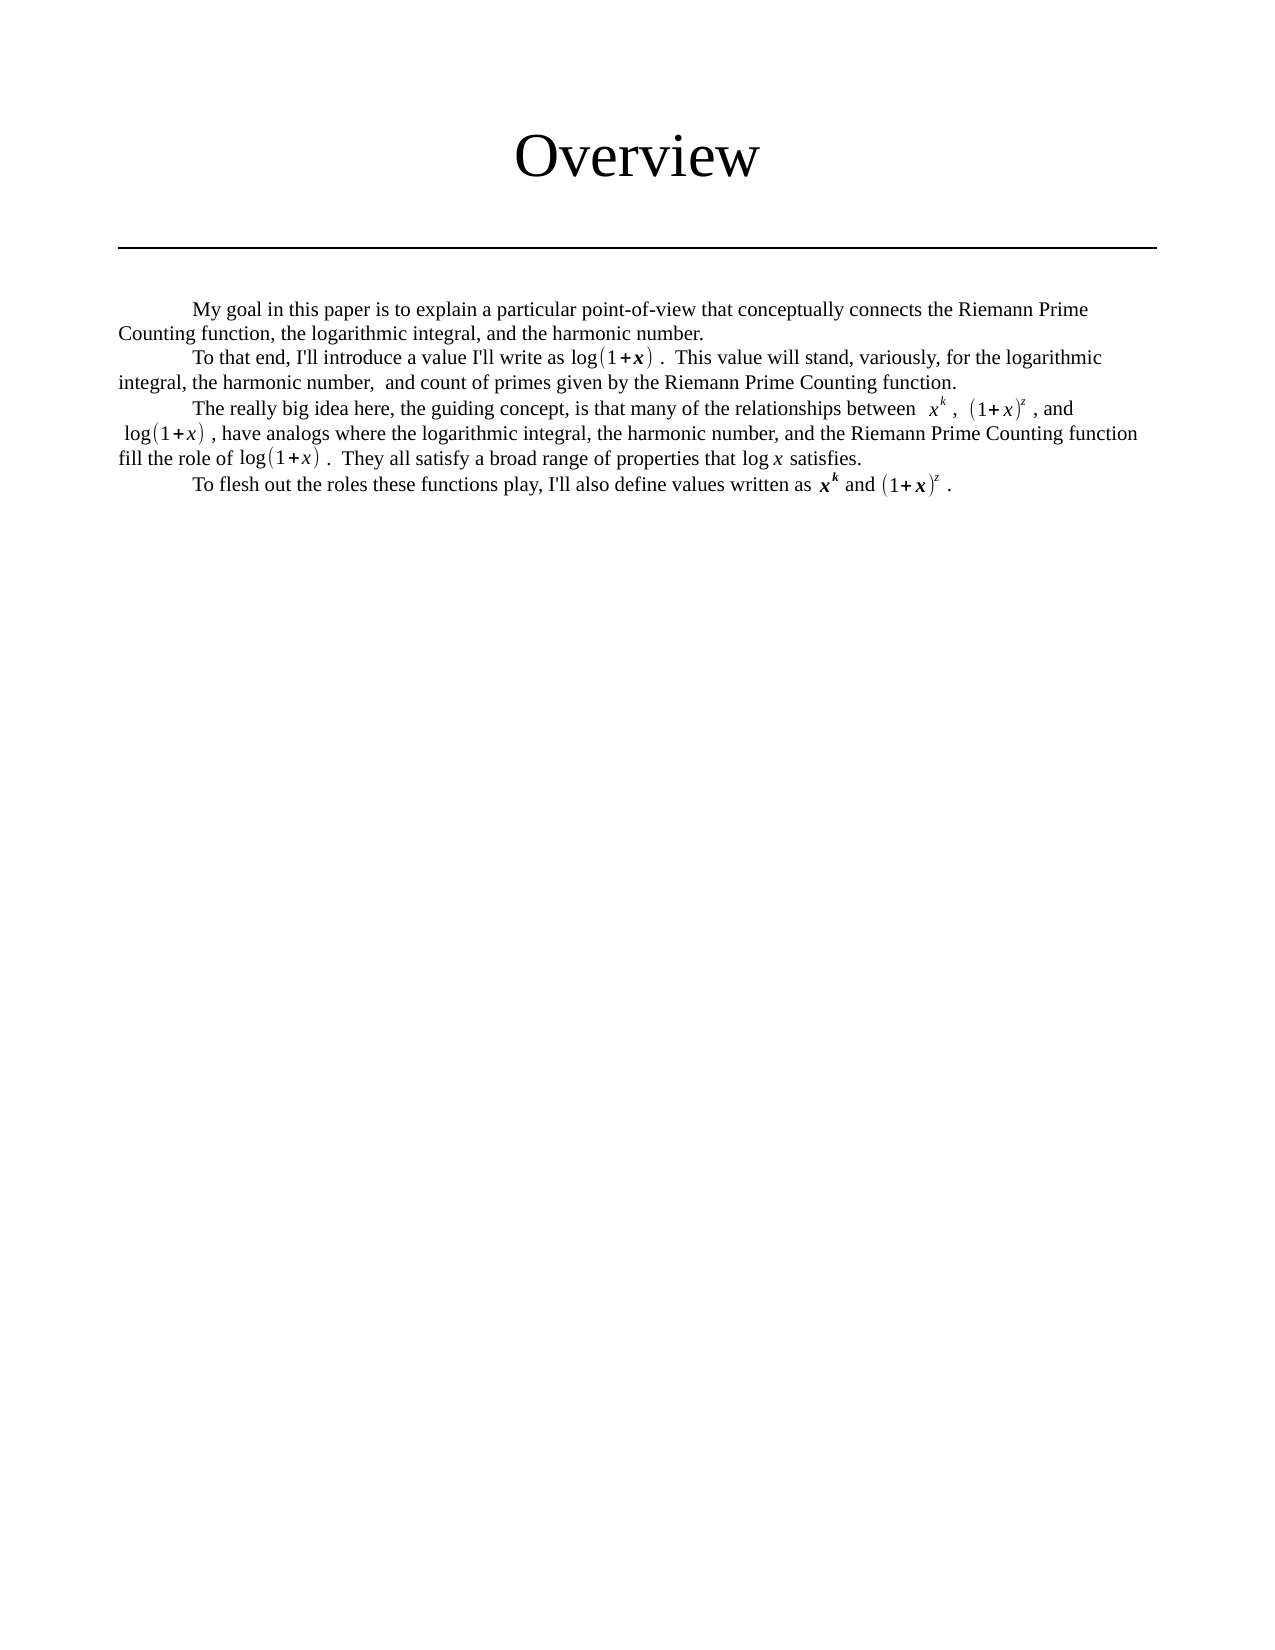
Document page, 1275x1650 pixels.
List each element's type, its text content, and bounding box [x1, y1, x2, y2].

text Overview [118, 118, 1157, 190]
text My goal in this paper is to explain a particular point-of-view that conceptually connects the Riemann Prime Counting function, the logarithmic integral, and the harmonic number. [118, 297, 1157, 345]
text To flesh out the roles these functions play, I'll also define values written asand. [118, 470, 1157, 497]
text The really big idea here, the guiding concept, is that many of the relationships between , , and , have analogs where the logarithmic integral, the harmonic number, and the Riemann Prime Counting function fill the role of. They all satisfy a broad range of properties thatsatisfies. [118, 394, 1157, 470]
text To that end, I'll introduce a value I'll write as. This value will stand, variously, for the logarithmic integral, the harmonic number, and count of primes given by the Riemann Prime Counting function. [118, 345, 1157, 394]
